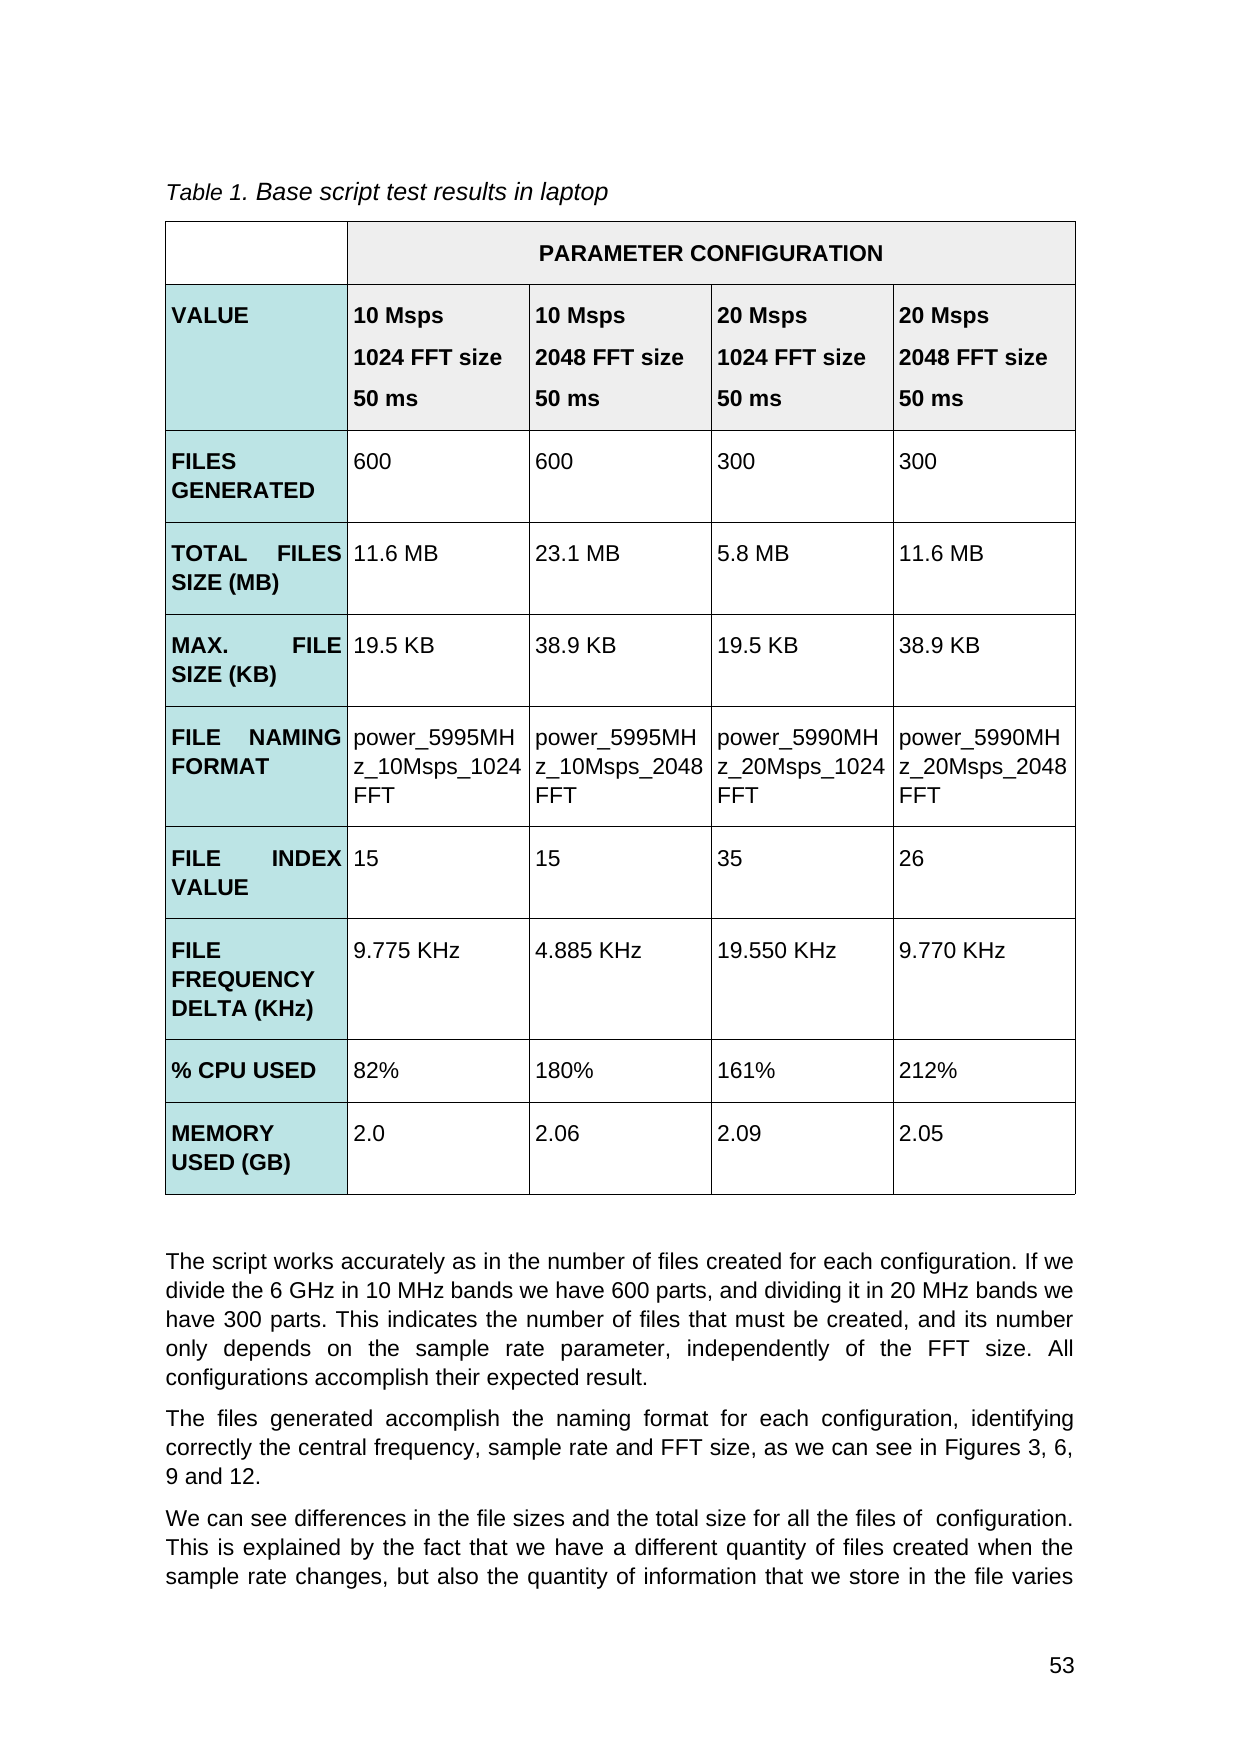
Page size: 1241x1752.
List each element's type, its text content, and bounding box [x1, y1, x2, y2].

table_cell 20 Msps 2048 FFT size 50 ms [894, 285, 1075, 430]
table_cell 19.550 KHz [712, 919, 893, 1039]
table_cell 15 [348, 827, 529, 918]
table_cell 2.0 [348, 1103, 529, 1194]
table_cell 38.9 KB [894, 615, 1075, 706]
table_cell FILE NAMING FORMAT [166, 707, 347, 826]
table_cell 600 [348, 431, 529, 522]
text The files generated accomplish the naming format for each configuration, identifying correctly the central frequency, sample rate and FFT size, as we can see in Figures 3, 6, 9 and 12. [165, 1405, 1075, 1489]
table_cell 19.5 KB [348, 615, 529, 706]
table_cell % CPU USED [166, 1040, 347, 1102]
table_cell 23.1 MB [530, 523, 711, 614]
table_cell power_5990MHz_20Msps_1024FFT [712, 707, 893, 826]
table_cell 5.8 MB [712, 523, 893, 614]
table_cell 600 [530, 431, 711, 522]
table_cell VALUE [166, 285, 347, 430]
table_cell power_5995MHz_10Msps_1024FFT [348, 707, 529, 826]
table_cell 11.6 MB [894, 523, 1075, 614]
table_cell power_5990MHz_20Msps_2048FFT [894, 707, 1075, 826]
table_cell FILES GENERATED [166, 431, 347, 522]
table_cell 212% [894, 1040, 1075, 1102]
text Table 1. Base script test results in laptop [165, 177, 1075, 206]
table_cell 9.775 KHz [348, 919, 529, 1039]
table_cell 300 [894, 431, 1075, 522]
text The script works accurately as in the number of files created for each configuration. If we divide the 6 GHz in 10 MHz bands we have 600 parts, and dividing it in 20 MHz bands we have 300 parts. This indicates the number of files that must be created, and its number only depends on the sample rate parameter, independently of the FFT size. All configurations accomplish their expected result. [165, 1248, 1075, 1390]
table_cell 35 [712, 827, 893, 918]
table_cell 15 [530, 827, 711, 918]
table_cell 2.06 [530, 1103, 711, 1194]
table_cell 26 [894, 827, 1075, 918]
table_header [166, 222, 347, 284]
table_cell 10 Msps 2048 FFT size 50 ms [530, 285, 711, 430]
table_cell 19.5 KB [712, 615, 893, 706]
table_cell 2.05 [894, 1103, 1075, 1194]
table_cell FILE FREQUENCY DELTA (KHz) [166, 919, 347, 1039]
table_cell 9.770 KHz [894, 919, 1075, 1039]
table_cell MAX. FILE SIZE (KB) [166, 615, 347, 706]
text We can see differences in the file sizes and the total size for all the files of configuration. This is explained by the fact that we have a different quantity of files created when the sample rate changes, but also the quantity of information that we store in the file varies [165, 1505, 1075, 1589]
table_cell power_5995MHz_10Msps_2048FFT [530, 707, 711, 826]
table_cell 300 [712, 431, 893, 522]
table_cell 2.09 [712, 1103, 893, 1194]
table_header PARAMETER CONFIGURATION [348, 222, 1075, 284]
table_cell MEMORY USED (GB) [166, 1103, 347, 1194]
table_cell TOTAL FILES SIZE (MB) [166, 523, 347, 614]
table_cell 180% [530, 1040, 711, 1102]
table_cell 82% [348, 1040, 529, 1102]
table_cell 20 Msps 1024 FFT size 50 ms [712, 285, 893, 430]
table_cell 4.885 KHz [530, 919, 711, 1039]
table_cell 161% [712, 1040, 893, 1102]
table_cell 38.9 KB [530, 615, 711, 706]
table_cell FILE INDEX VALUE [166, 827, 347, 918]
table_cell 11.6 MB [348, 523, 529, 614]
table_cell 10 Msps 1024 FFT size 50 ms [348, 285, 529, 430]
